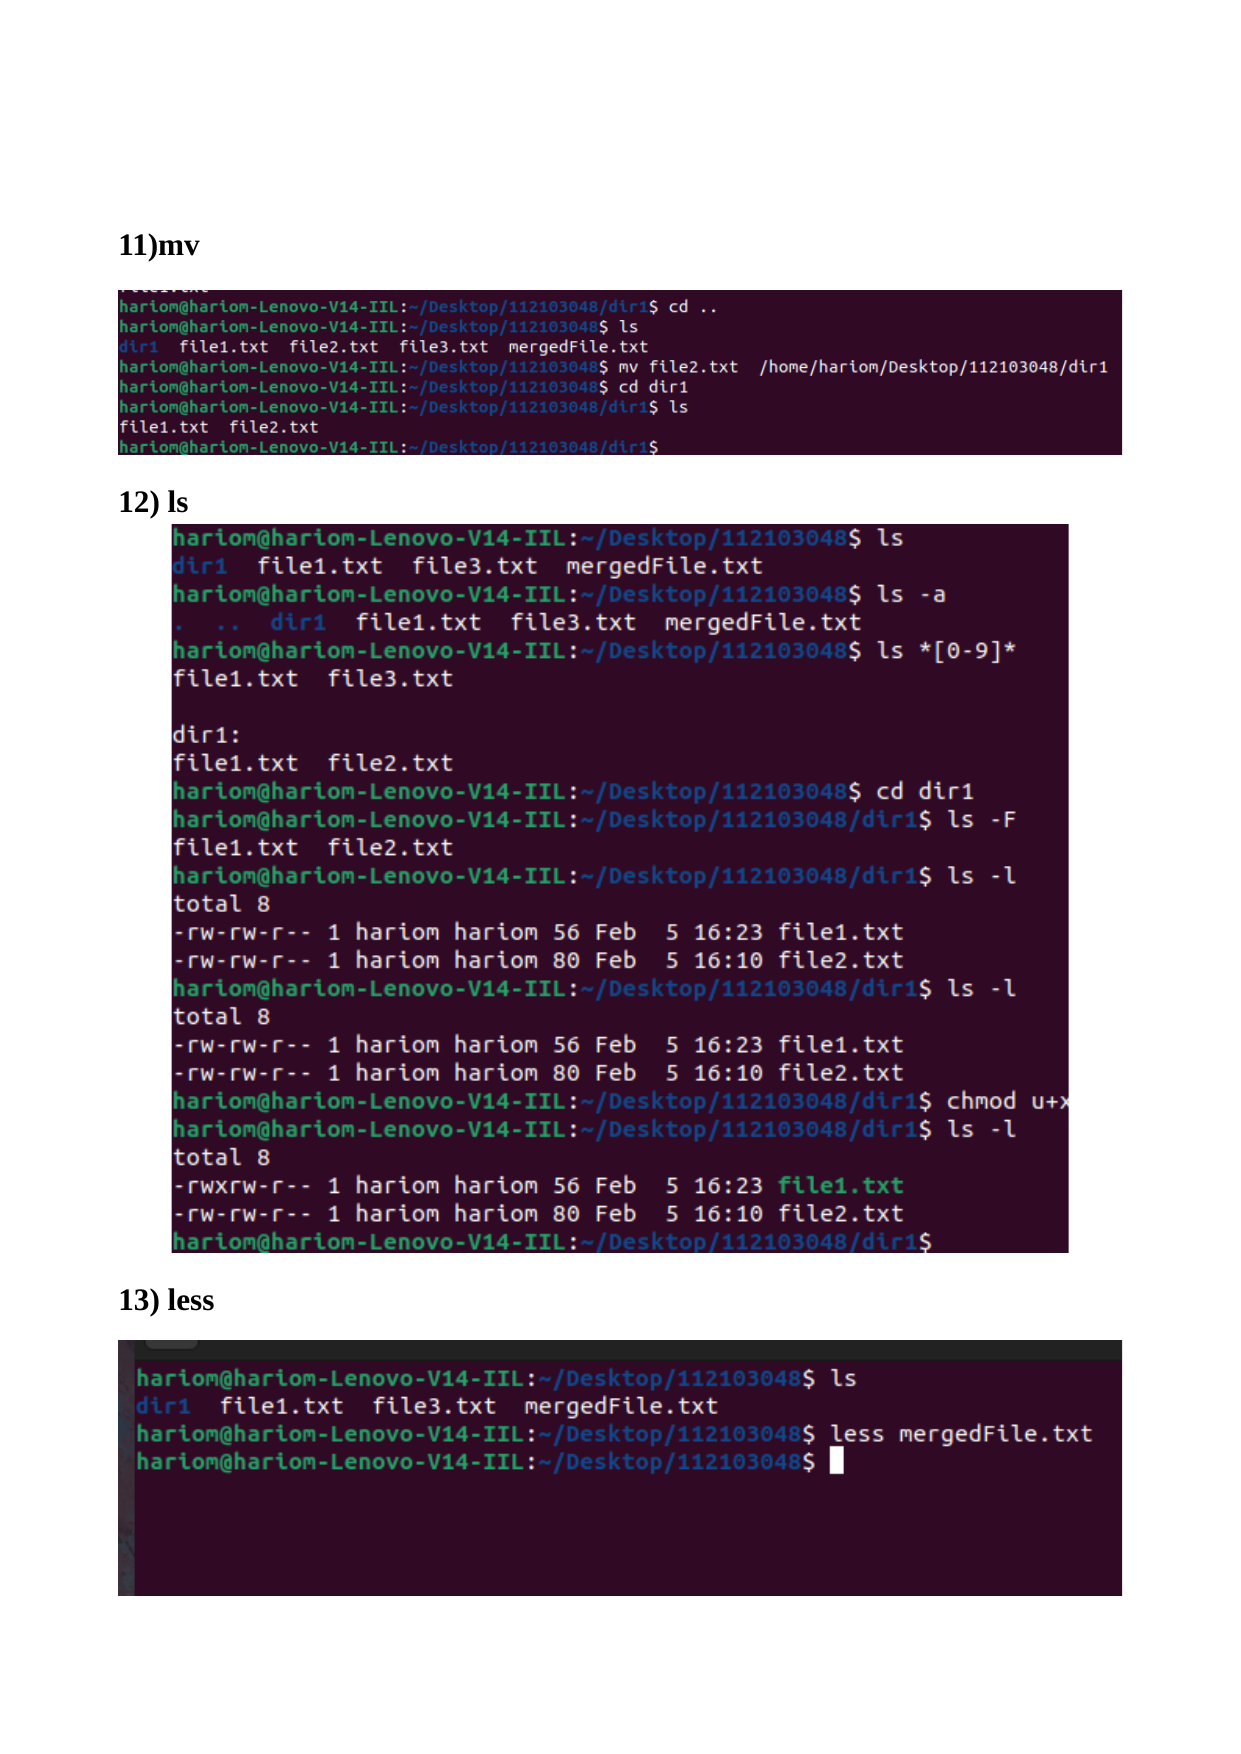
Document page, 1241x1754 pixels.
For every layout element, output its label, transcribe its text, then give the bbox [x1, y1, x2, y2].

picture [118, 1340, 1123, 1596]
text 13) less [118, 1281, 1122, 1317]
picture [171, 524, 1069, 1253]
text 12) ls [118, 483, 1122, 519]
picture [118, 290, 1123, 455]
text 11)mv [118, 226, 1122, 262]
